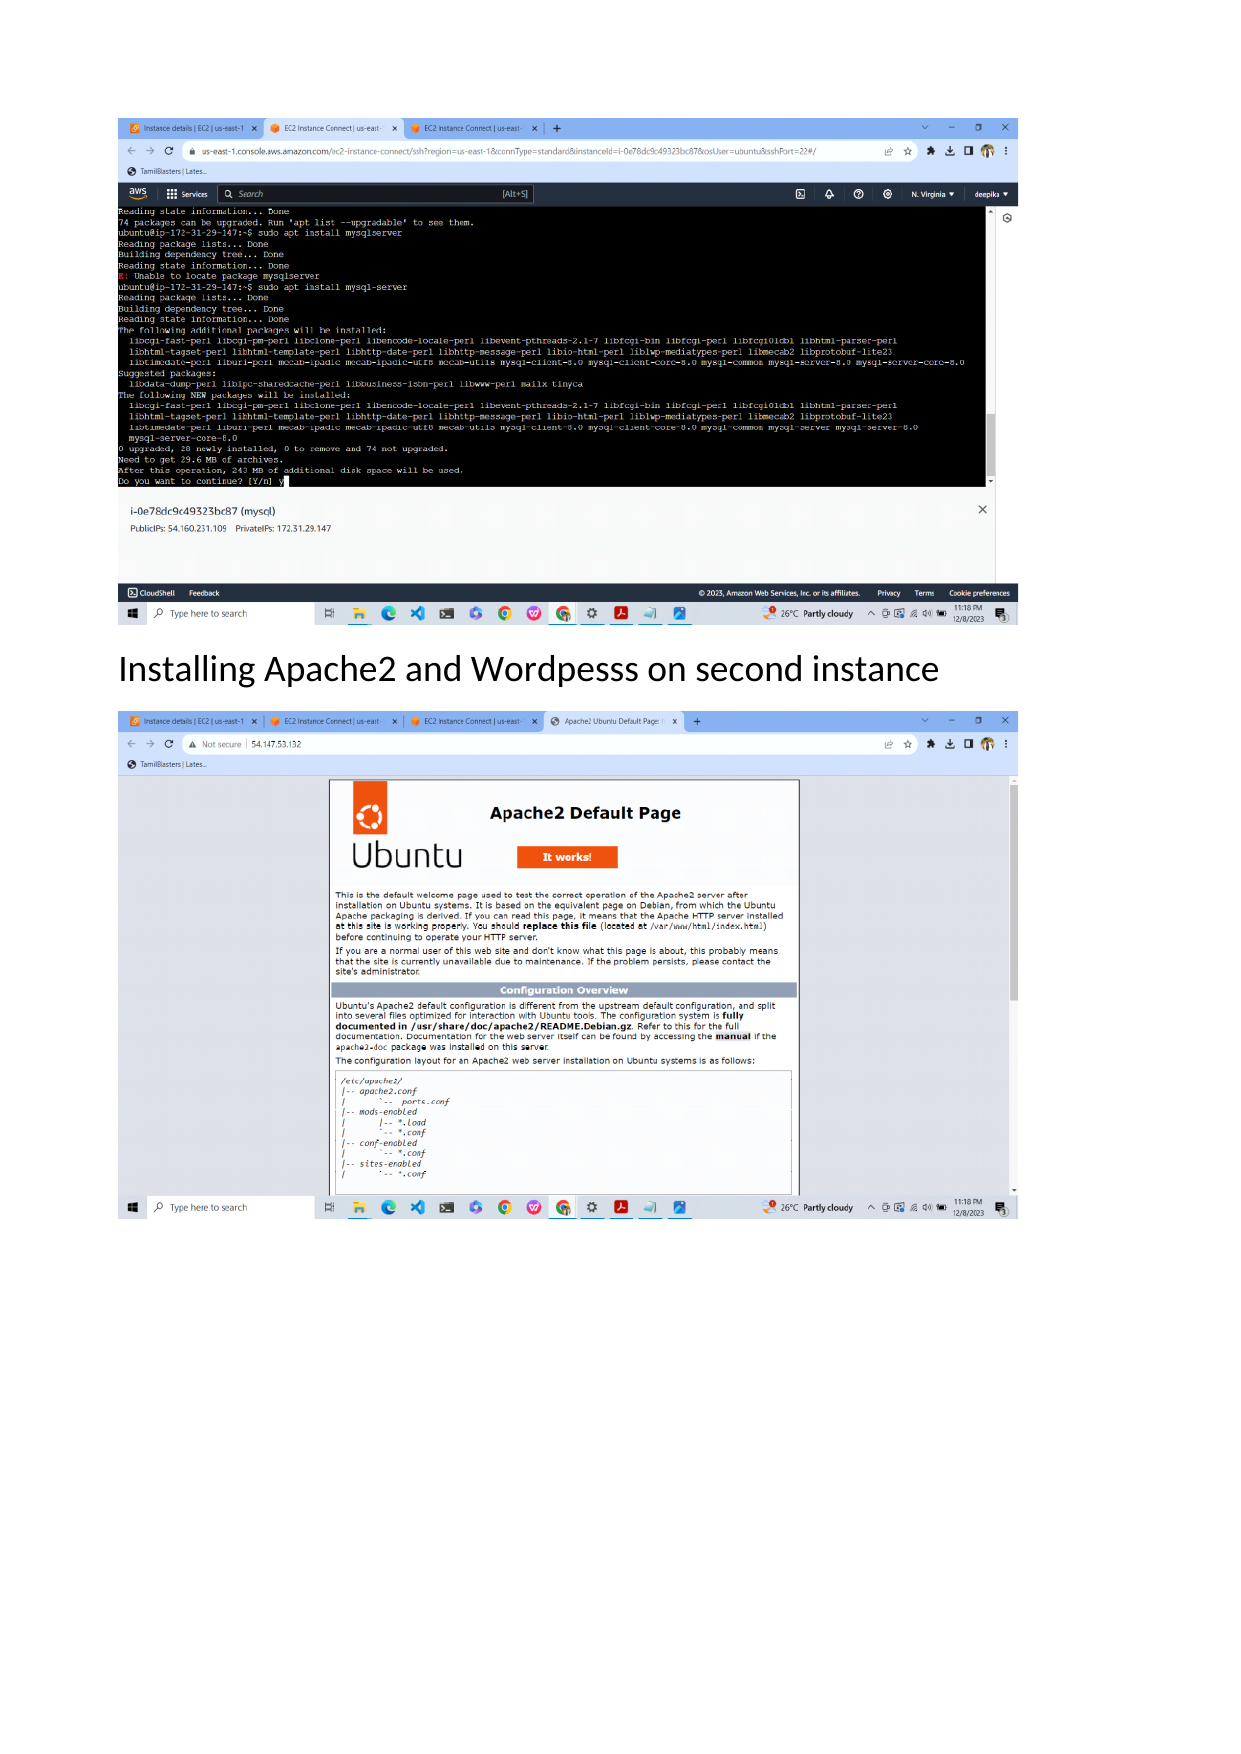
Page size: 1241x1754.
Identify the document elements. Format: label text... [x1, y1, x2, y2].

text Installing Apache2 and Wordpesss on second instance [118, 645, 1122, 691]
